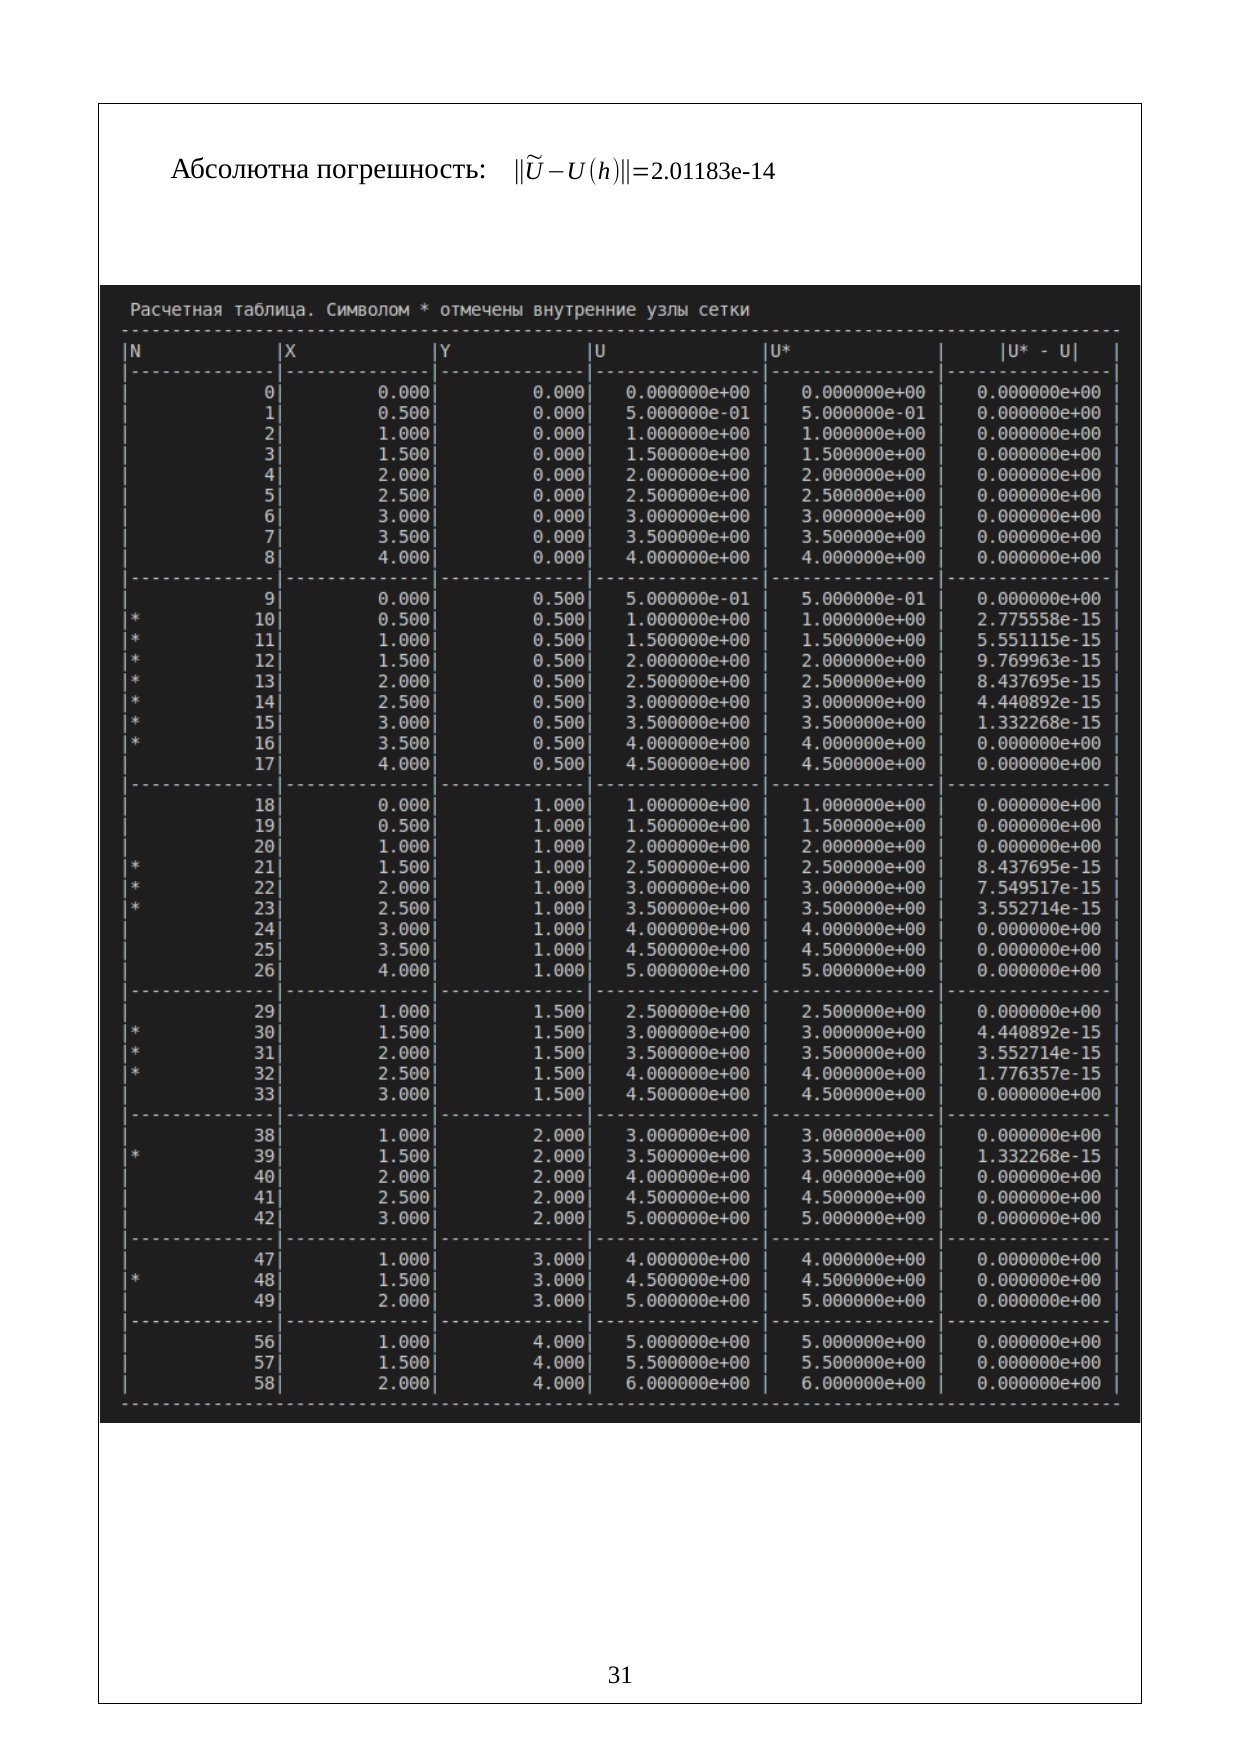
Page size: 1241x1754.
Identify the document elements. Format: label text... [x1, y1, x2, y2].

picture [99, 285, 1141, 1423]
list Абсолютна погрешность: [99, 152, 1137, 186]
